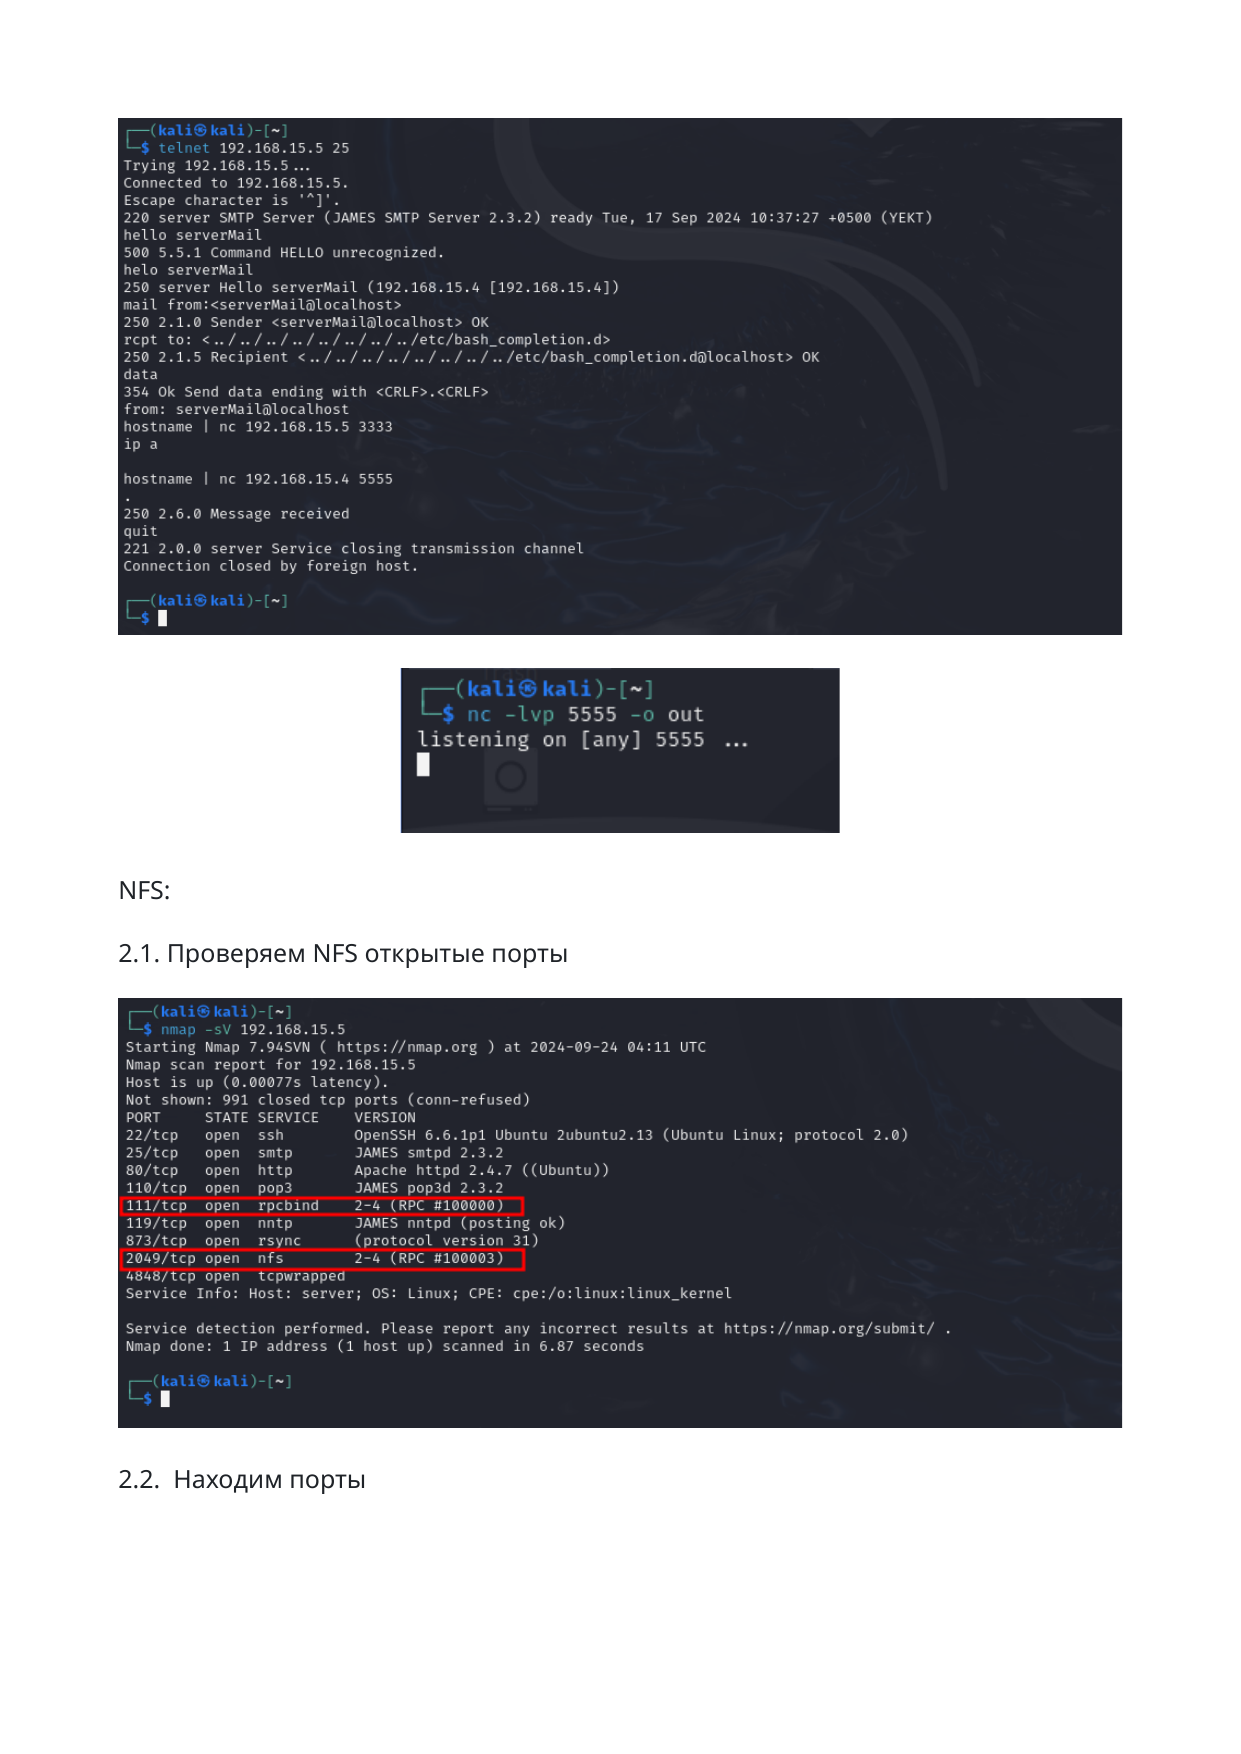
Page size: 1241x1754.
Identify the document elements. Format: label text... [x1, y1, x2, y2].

text NFS: [118, 873, 1122, 907]
text 2.2. Находим порты [118, 1462, 1122, 1496]
picture [118, 118, 1123, 635]
picture [400, 668, 840, 833]
text 2.1. Проверяем NFS открытые порты [118, 935, 1122, 969]
picture [118, 998, 1123, 1428]
